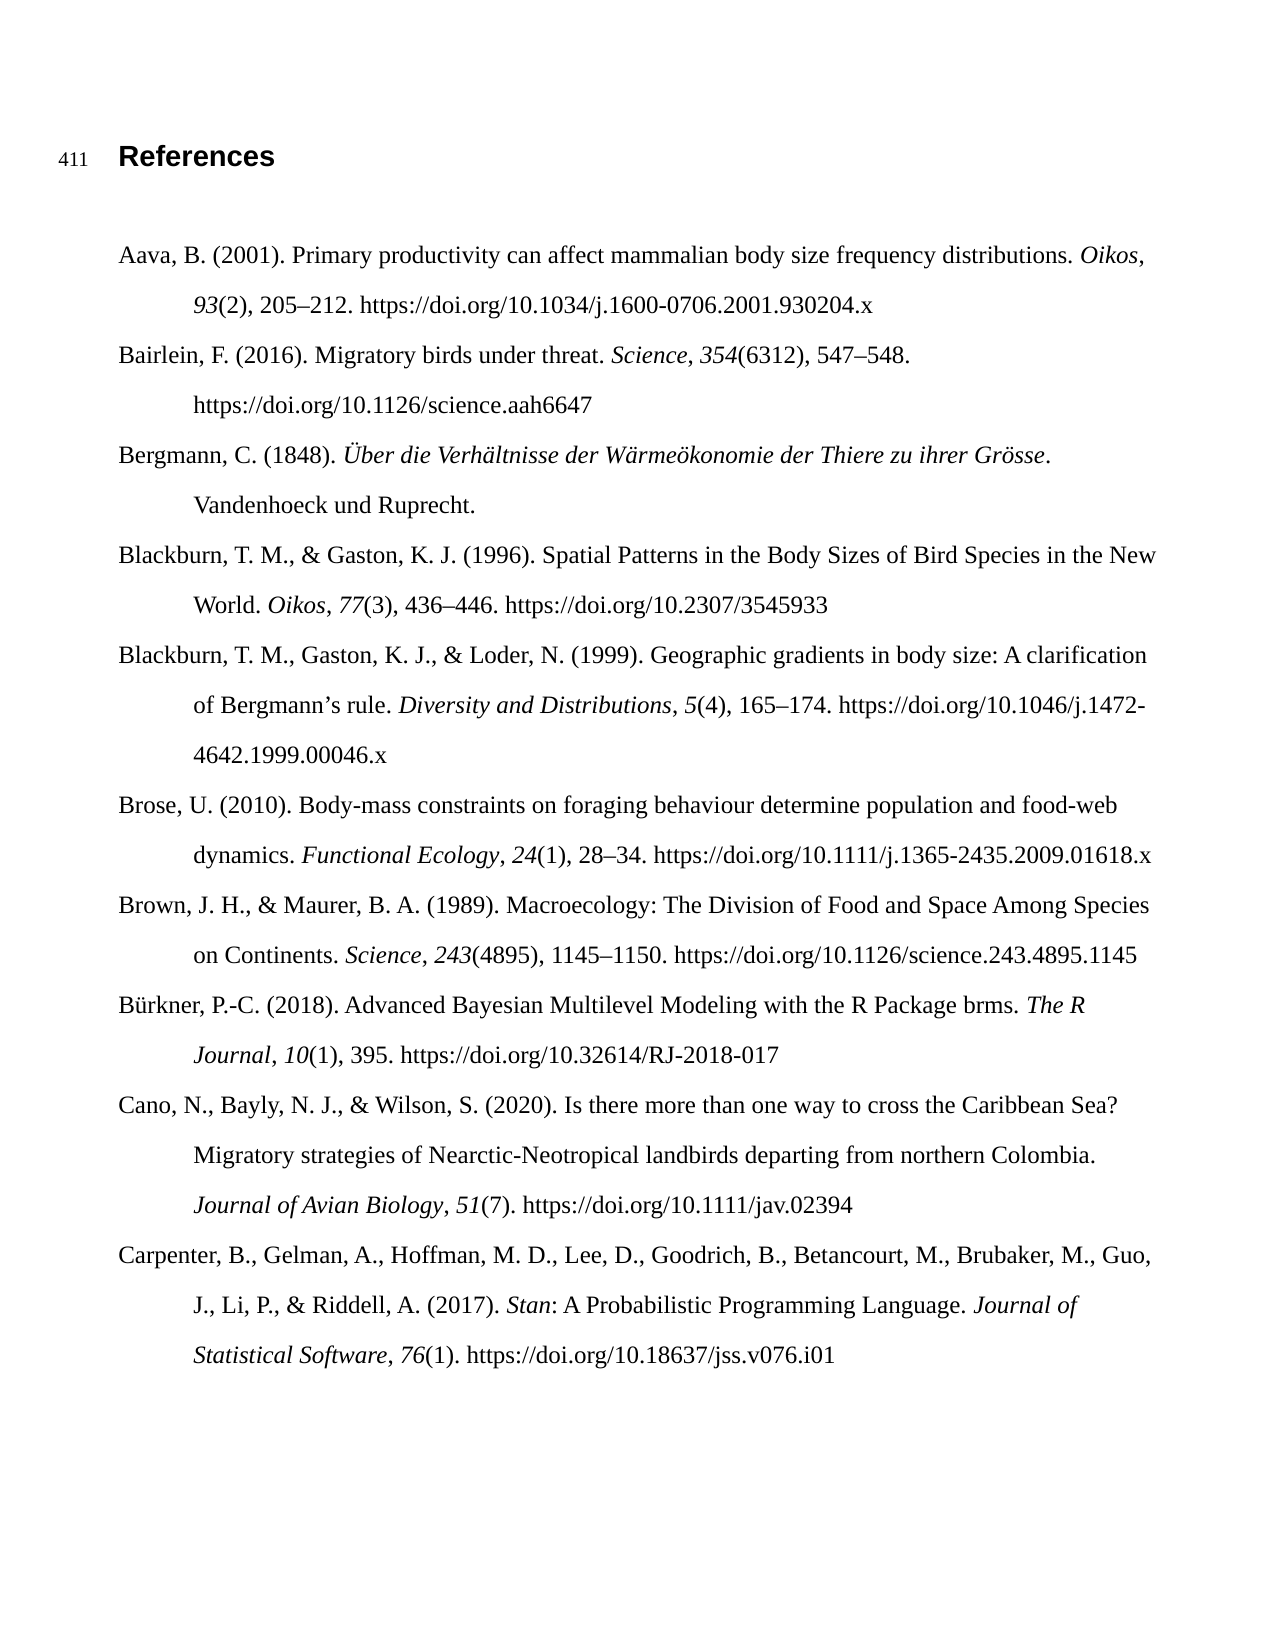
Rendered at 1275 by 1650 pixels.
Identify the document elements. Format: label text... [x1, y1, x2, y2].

text Brose, U. (2010). Body-mass constraints on foraging behaviour determine population and food-web dynamics. Functional Ecology, 24(1), 28–34. https://doi.org/10.1111/j.1365-2435.2009.01618.x [118, 768, 1157, 868]
text Aava, B. (2001). Primary productivity can affect mammalian body size frequency distributions. Oikos, 93(2), 205–212. https://doi.org/10.1034/j.1600-0706.2001.930204.x [118, 218, 1157, 318]
text Blackburn, T. M., Gaston, K. J., & Loder, N. (1999). Geographic gradients in body size: A clarification of Bergmann’s rule. Diversity and Distributions, 5(4), 165–174. https://doi.org/10.1046/j.1472-4642.1999.00046.x [118, 618, 1157, 768]
subtitle References [118, 139, 1157, 172]
text Carpenter, B., Gelman, A., Hoffman, M. D., Lee, D., Goodrich, B., Betancourt, M., Brubaker, M., Guo, J., Li, P., & Riddell, A. (2017). Stan: A Probabilistic Programming Language. Journal of Statistical Software, 76(1). https://doi.org/10.18637/jss.v076.i01 [118, 1218, 1157, 1368]
text Bairlein, F. (2016). Migratory birds under threat. Science, 354(6312), 547–548. https://doi.org/10.1126/science.aah6647 [118, 318, 1157, 418]
text Brown, J. H., & Maurer, B. A. (1989). Macroecology: The Division of Food and Space Among Species on Continents. Science, 243(4895), 1145–1150. https://doi.org/10.1126/science.243.4895.1145 [118, 868, 1157, 968]
text Blackburn, T. M., & Gaston, K. J. (1996). Spatial Patterns in the Body Sizes of Bird Species in the New World. Oikos, 77(3), 436–446. https://doi.org/10.2307/3545933 [118, 518, 1157, 618]
text Cano, N., Bayly, N. J., & Wilson, S. (2020). Is there more than one way to cross the Caribbean Sea? Migratory strategies of Nearctic-Neotropical landbirds departing from northern Colombia. Journal of Avian Biology, 51(7). https://doi.org/10.1111/jav.02394 [118, 1068, 1157, 1218]
text Bürkner, P.-C. (2018). Advanced Bayesian Multilevel Modeling with the R Package brms. The R Journal, 10(1), 395. https://doi.org/10.32614/RJ-2018-017 [118, 968, 1157, 1068]
text Bergmann, C. (1848). Über die Verhältnisse der Wärmeökonomie der Thiere zu ihrer Grösse. Vandenhoeck und Ruprecht. [118, 418, 1157, 518]
